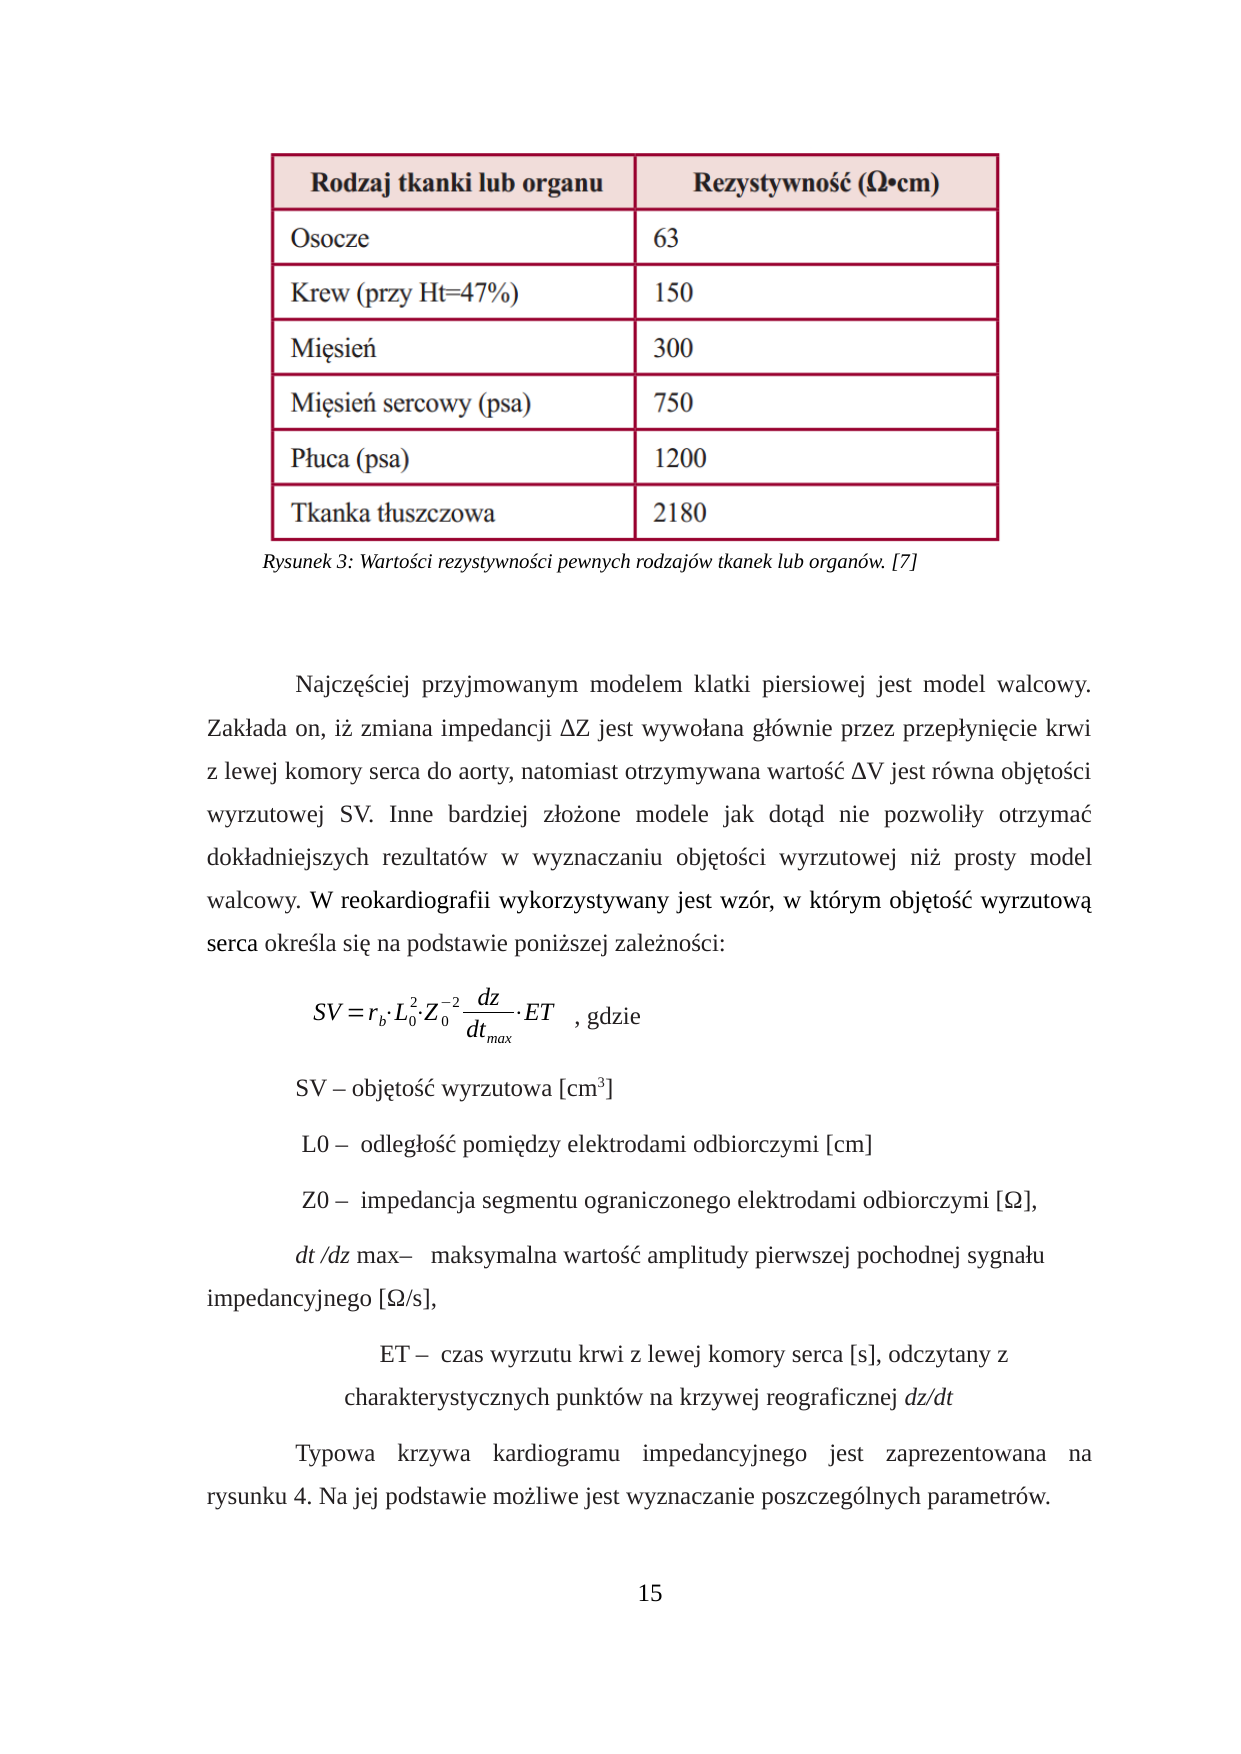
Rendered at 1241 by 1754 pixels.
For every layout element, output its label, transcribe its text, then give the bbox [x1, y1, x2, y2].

text Typowa krzywa kardiogramu impedancyjnego jest zaprezentowana na rysunku 4. Na jej podstawie możliwe jest wyznaczanie poszczególnych parametrów. [207, 1438, 1093, 1510]
text SV – objętość wyrzutowa [cm3] [207, 1073, 1093, 1102]
text Z0 – impedancja segmentu ograniczonego elektrodami odbiorczymi [Ω], [207, 1185, 1093, 1213]
text dt /dz max– maksymalna wartość amplitudy pierwszej pochodnej sygnału impedancyjnego [Ω/s], [207, 1240, 1093, 1312]
text L0 – odległość pomiędzy elektrodami odbiorczymi [cm] [207, 1129, 1093, 1158]
text , gdzie [207, 984, 1093, 1047]
text Najczęściej przyjmowanym modelem klatki piersiowej jest model walcowy. Zakłada on, iż zmiana impedancji ∆Z jest wywołana głównie przez przepłynięcie krwi z lewej komory serca do aorty, natomiast otrzymywana wartość ∆V jest równa objętości wyrzutowej SV. Inne bardziej złożone modele jak dotąd nie pozwoliły otrzymać dokładniejszych rezultatów w wyznaczaniu objętości wyrzutowej niż prosty model walcowy. W reokardiografii wykorzystywany jest wzór, w którym objętość wyrzutową serca określa się na podstawie poniższej zależności: [207, 669, 1093, 957]
text Rysunek 3: Wartości rezystywności pewnych rodzajów tkanek lub organów. [7] [262, 550, 1029, 573]
text ET – czas wyrzutu krwi z lewej komory serca [s], odczytany z charakterystycznych punktów na krzywej reograficznej dz/dt [207, 1339, 1093, 1411]
